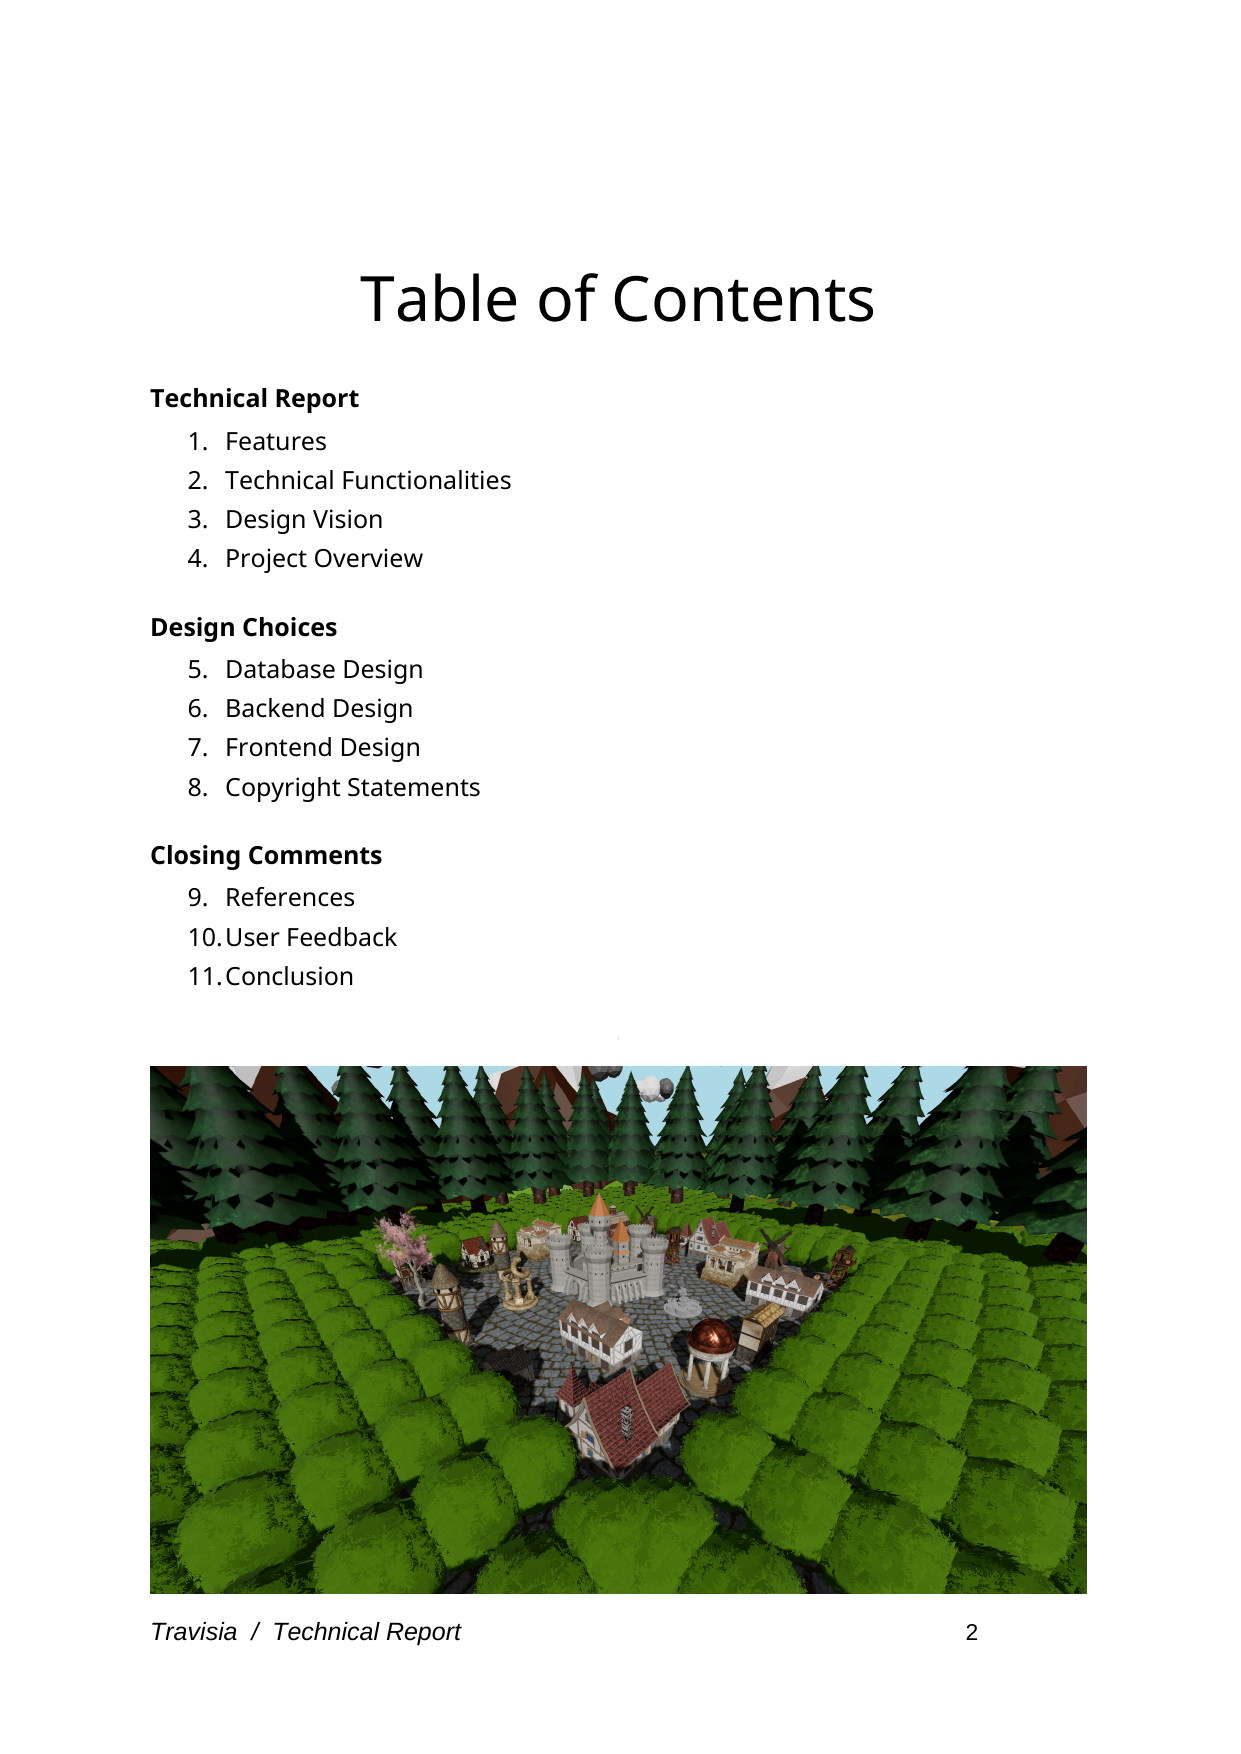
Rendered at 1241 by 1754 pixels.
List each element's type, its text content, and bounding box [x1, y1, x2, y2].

subtitle Design Choices [150, 609, 1087, 643]
list Database Design [187, 652, 1087, 686]
subtitle Technical Report [150, 381, 1087, 415]
list Design Vision [187, 502, 1087, 536]
picture [150, 1066, 1087, 1594]
list User Feedback [187, 919, 1087, 953]
list Project Overview [187, 541, 1087, 575]
list Features [187, 423, 1087, 458]
list Frontend Design [187, 730, 1087, 764]
list Backend Design [187, 691, 1087, 725]
list Copyright Statements [187, 769, 1087, 803]
list References [187, 880, 1087, 914]
list Technical Functionalities [187, 463, 1087, 497]
text Table of Contents [150, 254, 1087, 339]
list Conclusion [187, 958, 1087, 992]
subtitle Closing Comments [150, 838, 1087, 872]
